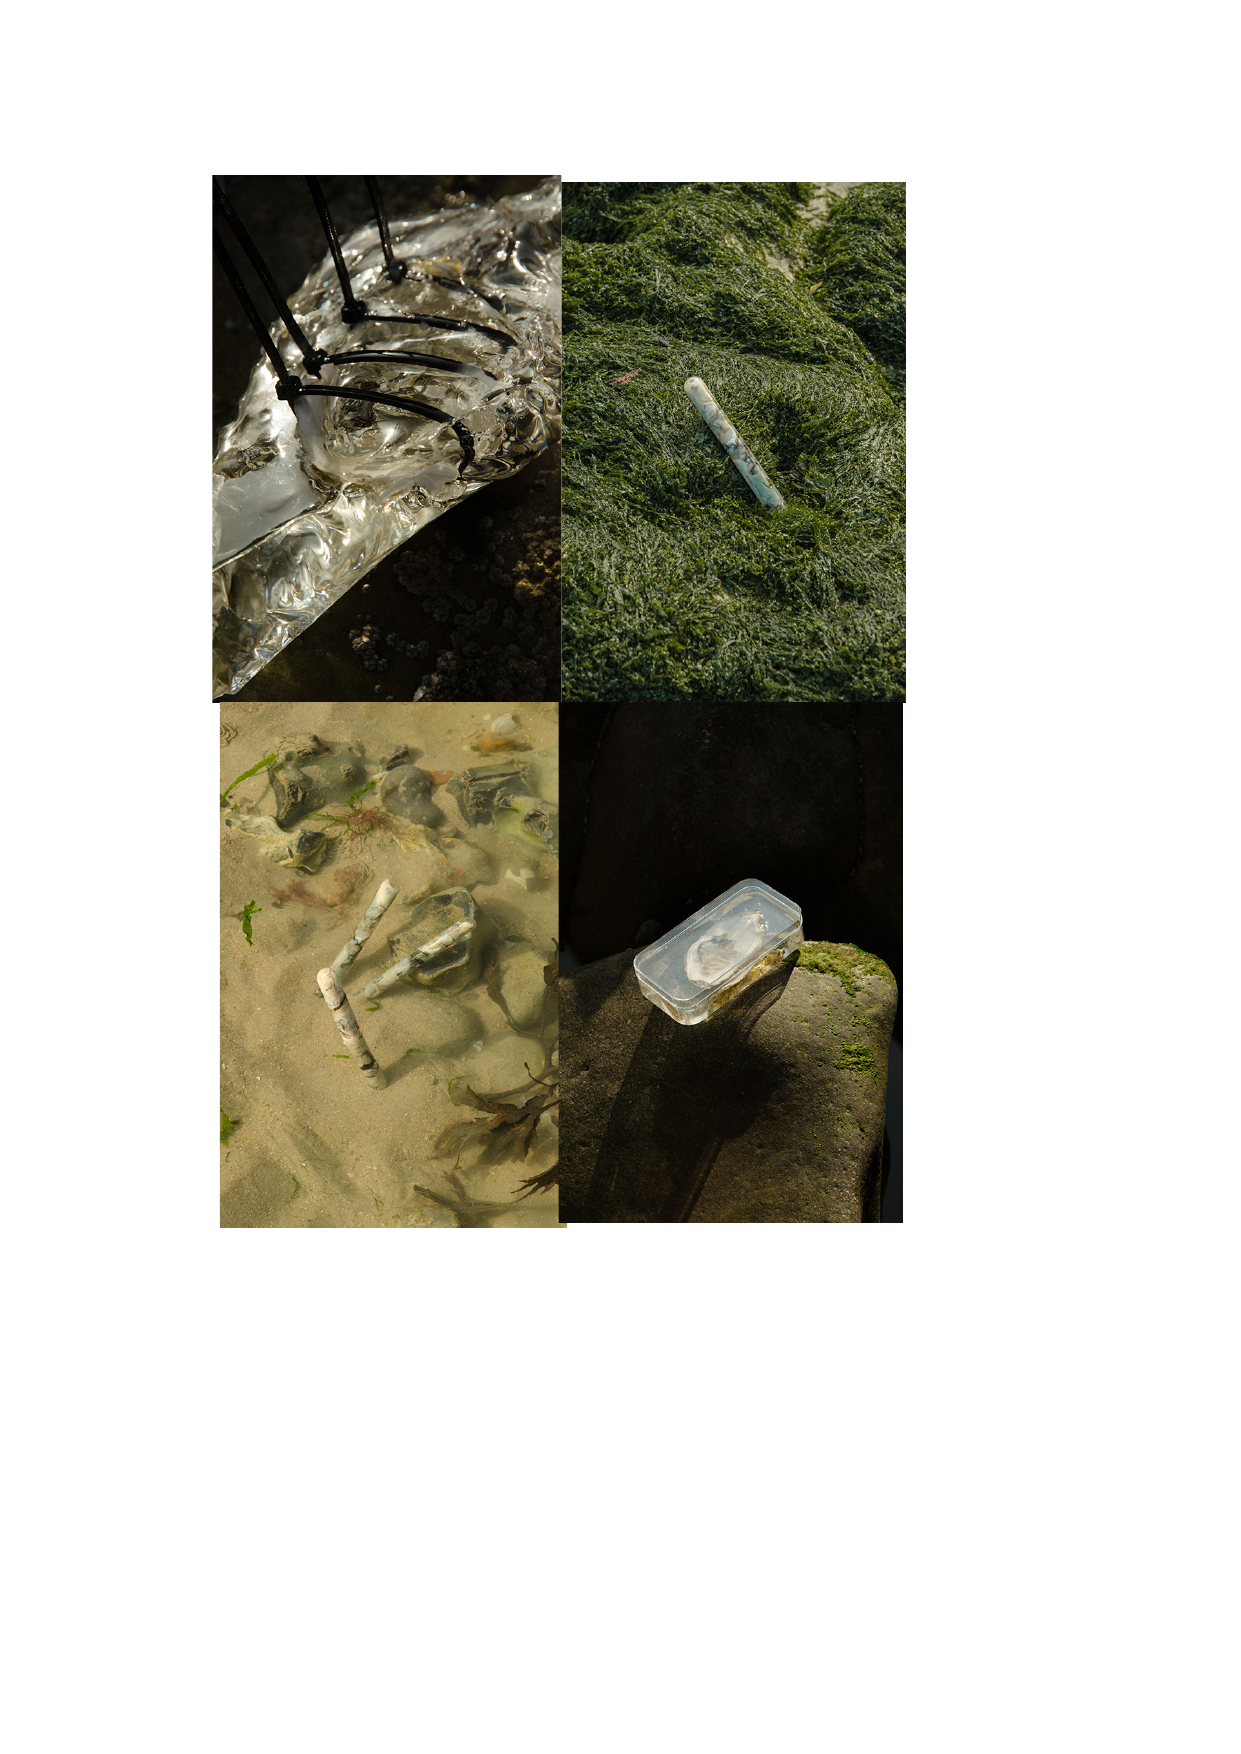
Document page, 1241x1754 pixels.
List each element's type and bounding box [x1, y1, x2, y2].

picture [212, 175, 906, 1228]
